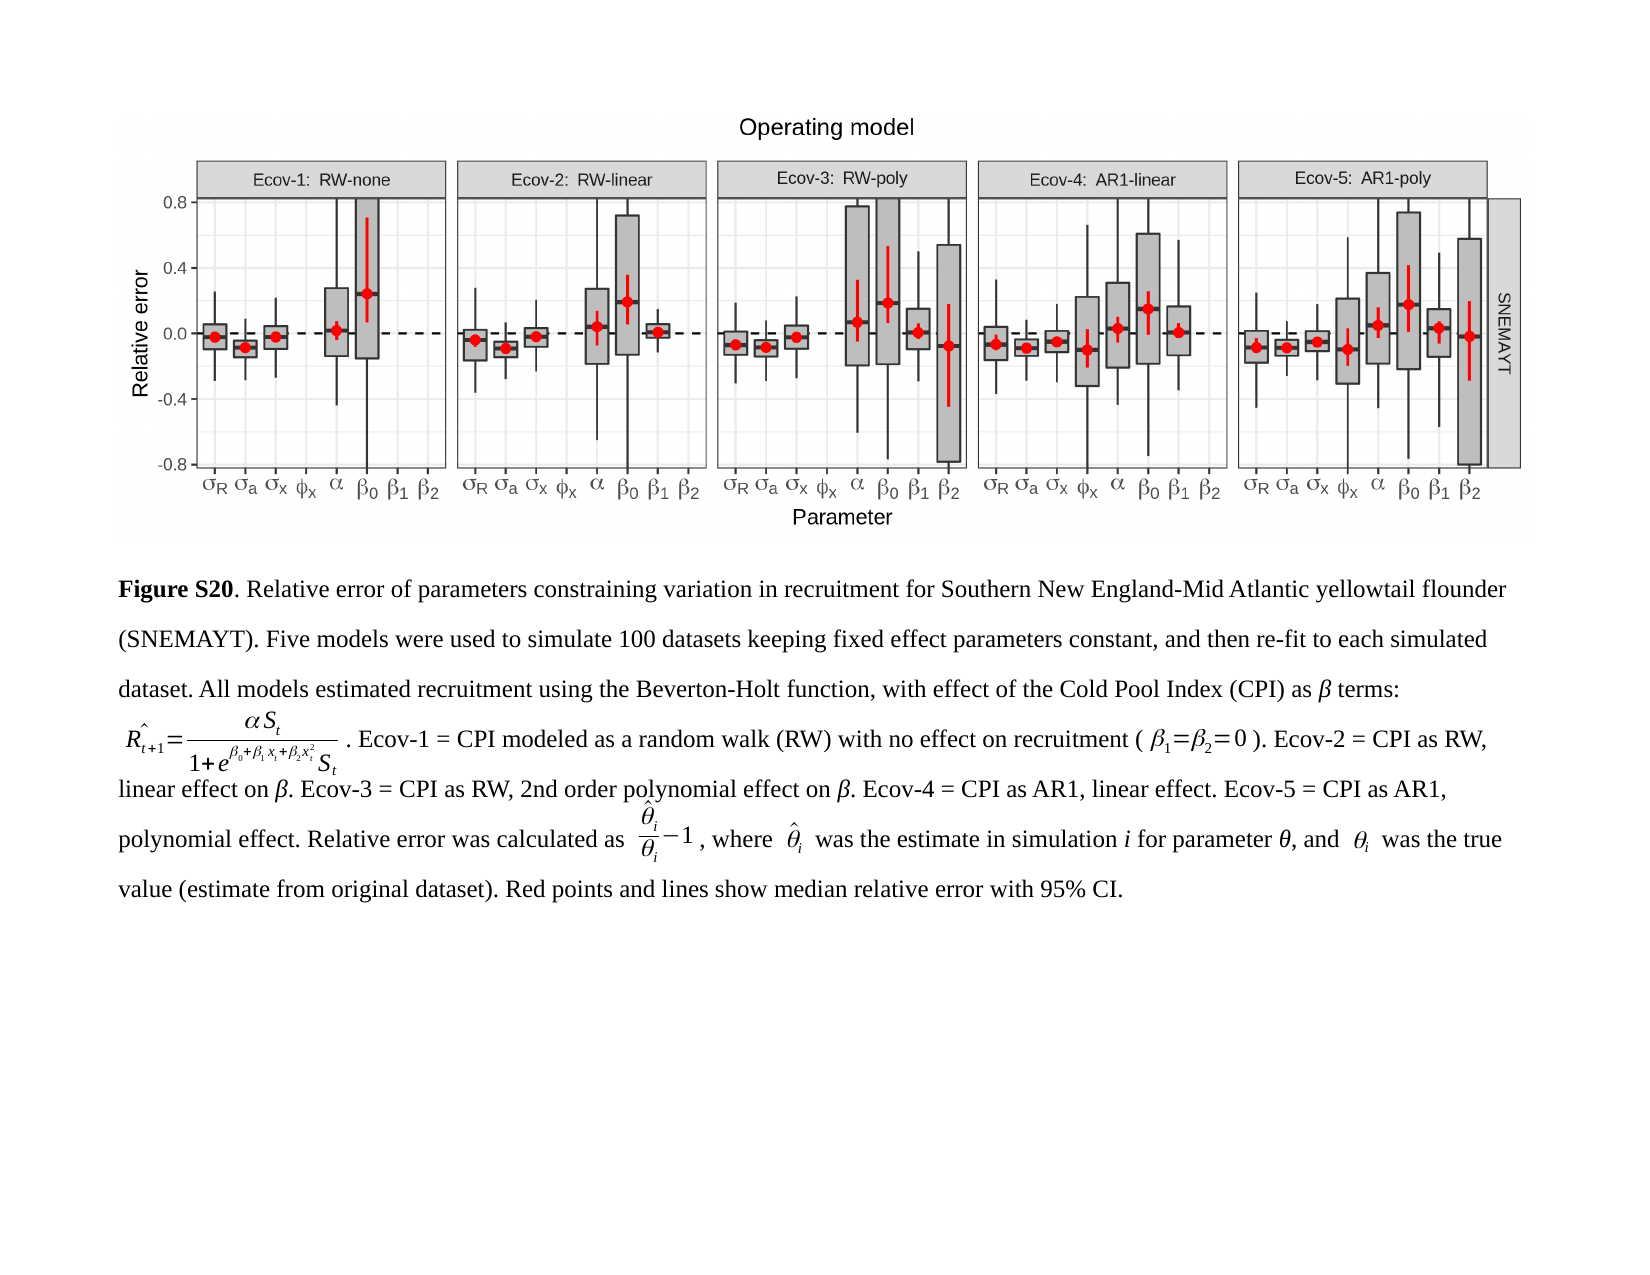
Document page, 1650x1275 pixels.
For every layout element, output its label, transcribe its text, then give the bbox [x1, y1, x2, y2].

picture [118, 118, 1535, 543]
text Figure S20. Relative error of parameters constraining variation in recruitment for Southern New England-Mid Atlantic yellowtail flounder (SNEMAYT). Five models were used to simulate 100 datasets keeping fixed effect parameters constant, and then re-fit to each simulated dataset. All models estimated recruitment using the Beverton-Holt function, with effect of the Cold Pool Index (CPI) as β terms: . Ecov-1 = CPI modeled as a random walk (RW) with no effect on recruitment (). Ecov-2 = CPI as RW, linear effect on β. Ecov-3 = CPI as RW, 2nd order polynomial effect on β. Ecov-4 = CPI as AR1, linear effect. Ecov-5 = CPI as AR1, polynomial effect. Relative error was calculated as , where was the estimate in simulation i for parameter θ, and was the true value (estimate from original dataset). Red points and lines show median relative error with 95% CI. [118, 557, 1532, 907]
